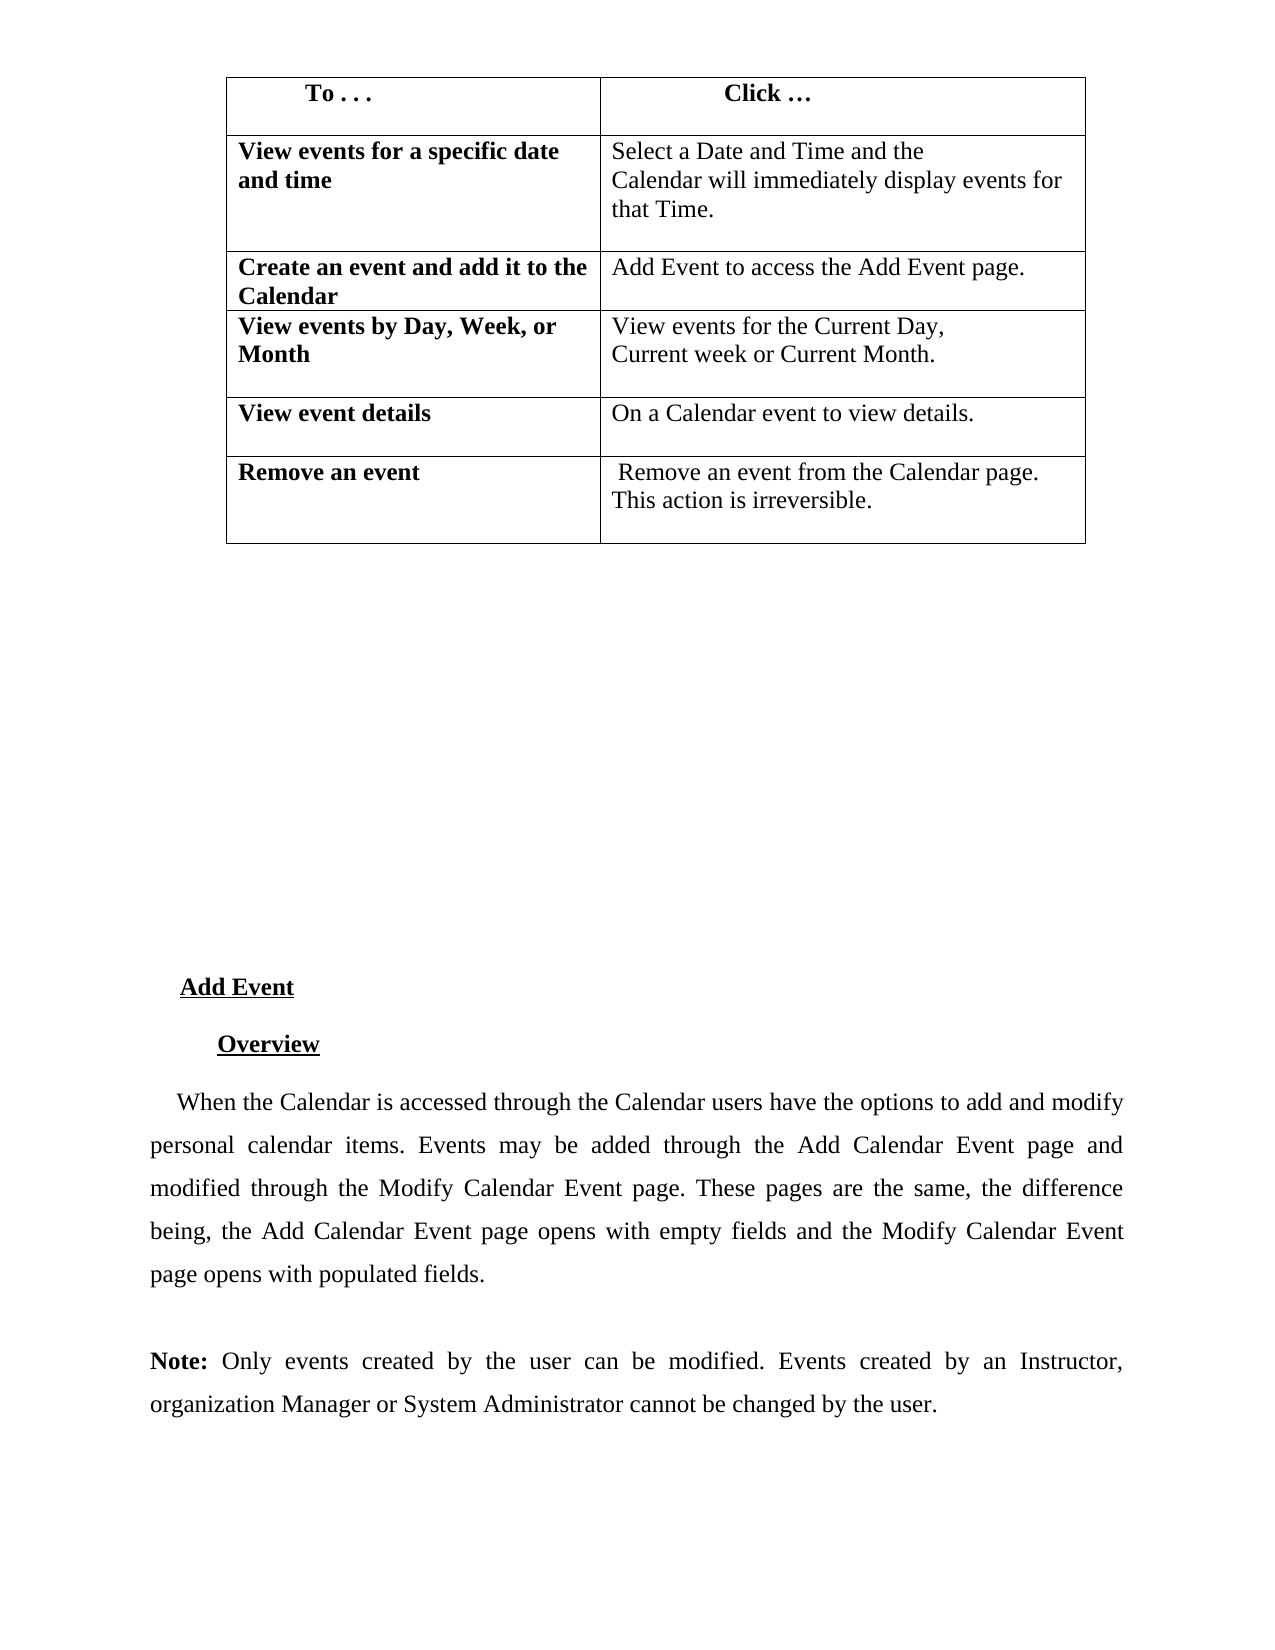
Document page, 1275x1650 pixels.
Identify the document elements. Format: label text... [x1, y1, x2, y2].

table_cell View events by Day, Week, or Month [227, 311, 600, 397]
table_header To . . . [227, 78, 600, 135]
table_cell Remove an event [227, 457, 600, 543]
text Add Event [179, 972, 1125, 1001]
table_cell Create an event and add it to the Calendar [227, 252, 600, 310]
table_cell View events for the Current Day, Current week or Current Month. [601, 311, 1085, 397]
table_cell View events for a specific date and time [227, 136, 600, 251]
text When the Calendar is accessed through the Calendar users have the options to add and modify personal calendar items. Events may be added through the Add Calendar Event page and modified through the Modify Calendar Event page. These pages are the same, the difference being, the Add Calendar Event page opens with empty fields and the Modify Calendar Event page opens with populated fields. [150, 1087, 1125, 1288]
text Overview [179, 1029, 1125, 1058]
table_cell Remove an event from the Calendar page. This action is irreversible. [601, 457, 1085, 543]
table_cell Select a Date and Time and the Calendar will immediately display events for that Time. [601, 136, 1085, 251]
table_cell View event details [227, 398, 600, 456]
table_cell On a Calendar event to view details. [601, 398, 1085, 456]
table_header Click … [601, 78, 1085, 135]
table_cell Add Event to access the Add Event page. [601, 252, 1085, 310]
text Note: Only events created by the user can be modified. Events created by an Instructor, organization Manager or System Administrator cannot be changed by the user. [150, 1346, 1125, 1418]
